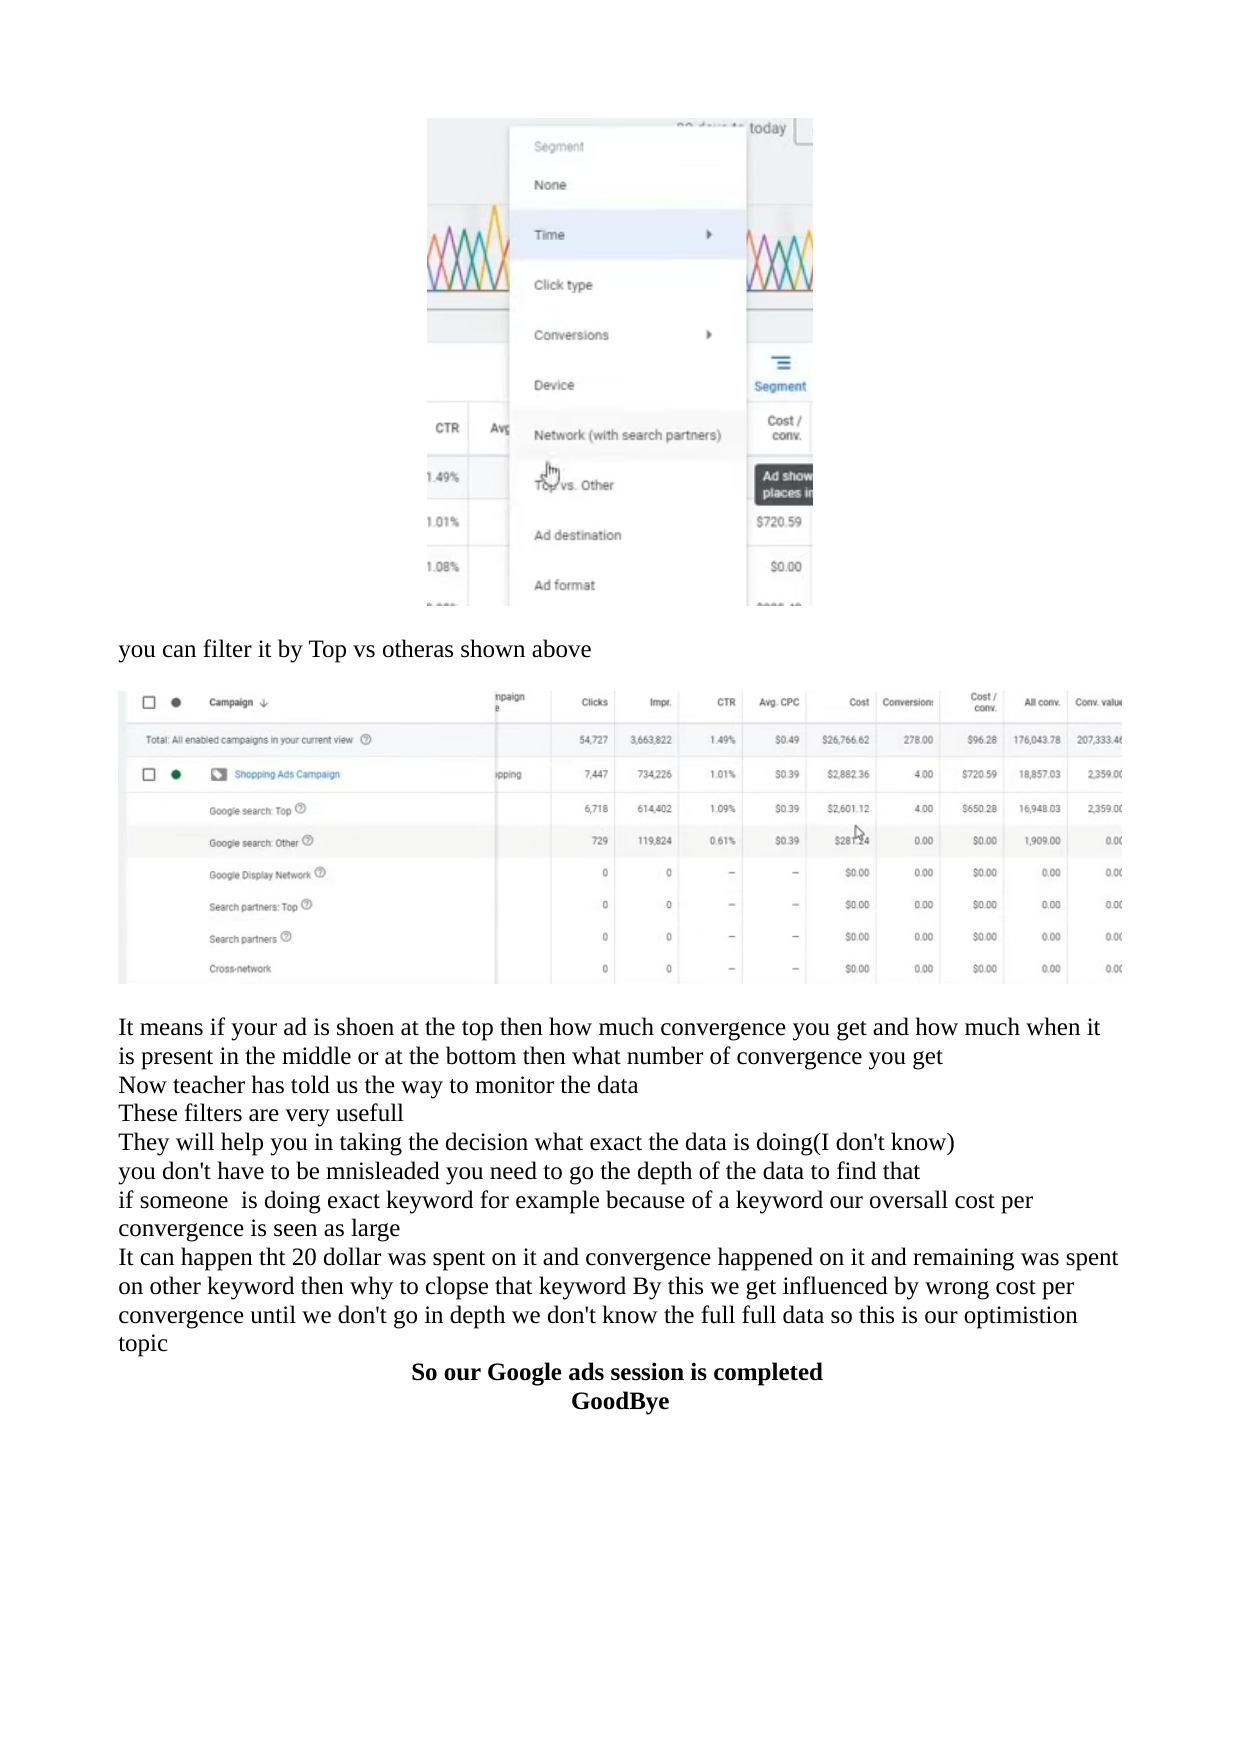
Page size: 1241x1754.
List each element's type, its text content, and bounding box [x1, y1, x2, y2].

picture [118, 691, 1122, 984]
text These filters are very usefull [118, 1098, 1122, 1127]
text Now teacher has told us the way to monitor the data [118, 1070, 1122, 1098]
text It can happen tht 20 dollar was spent on it and convergence happened on it and remaining was spent on other keyword then why to clopse that keyword By this we get influenced by wrong cost per convergence until we don't go in depth we don't know the full full data so this is our optimistion topic [118, 1242, 1122, 1357]
text So our Google ads session is completed [118, 1357, 1122, 1386]
text It means if your ad is shoen at the top then how much convergence you get and how much when it is present in the middle or at the bottom then what number of convergence you get [118, 1012, 1122, 1070]
text you don't have to be mnisleaded you need to go the depth of the data to find that [118, 1156, 1122, 1185]
text GoodBye [118, 1386, 1122, 1415]
text if someone is doing exact keyword for example because of a keyword our oversall cost per convergence is seen as large [118, 1185, 1122, 1242]
text you can filter it by Top vs otheras shown above [118, 634, 1122, 663]
text They will help you in taking the decision what exact the data is doing(I don't know) [118, 1127, 1122, 1156]
picture [427, 118, 813, 606]
